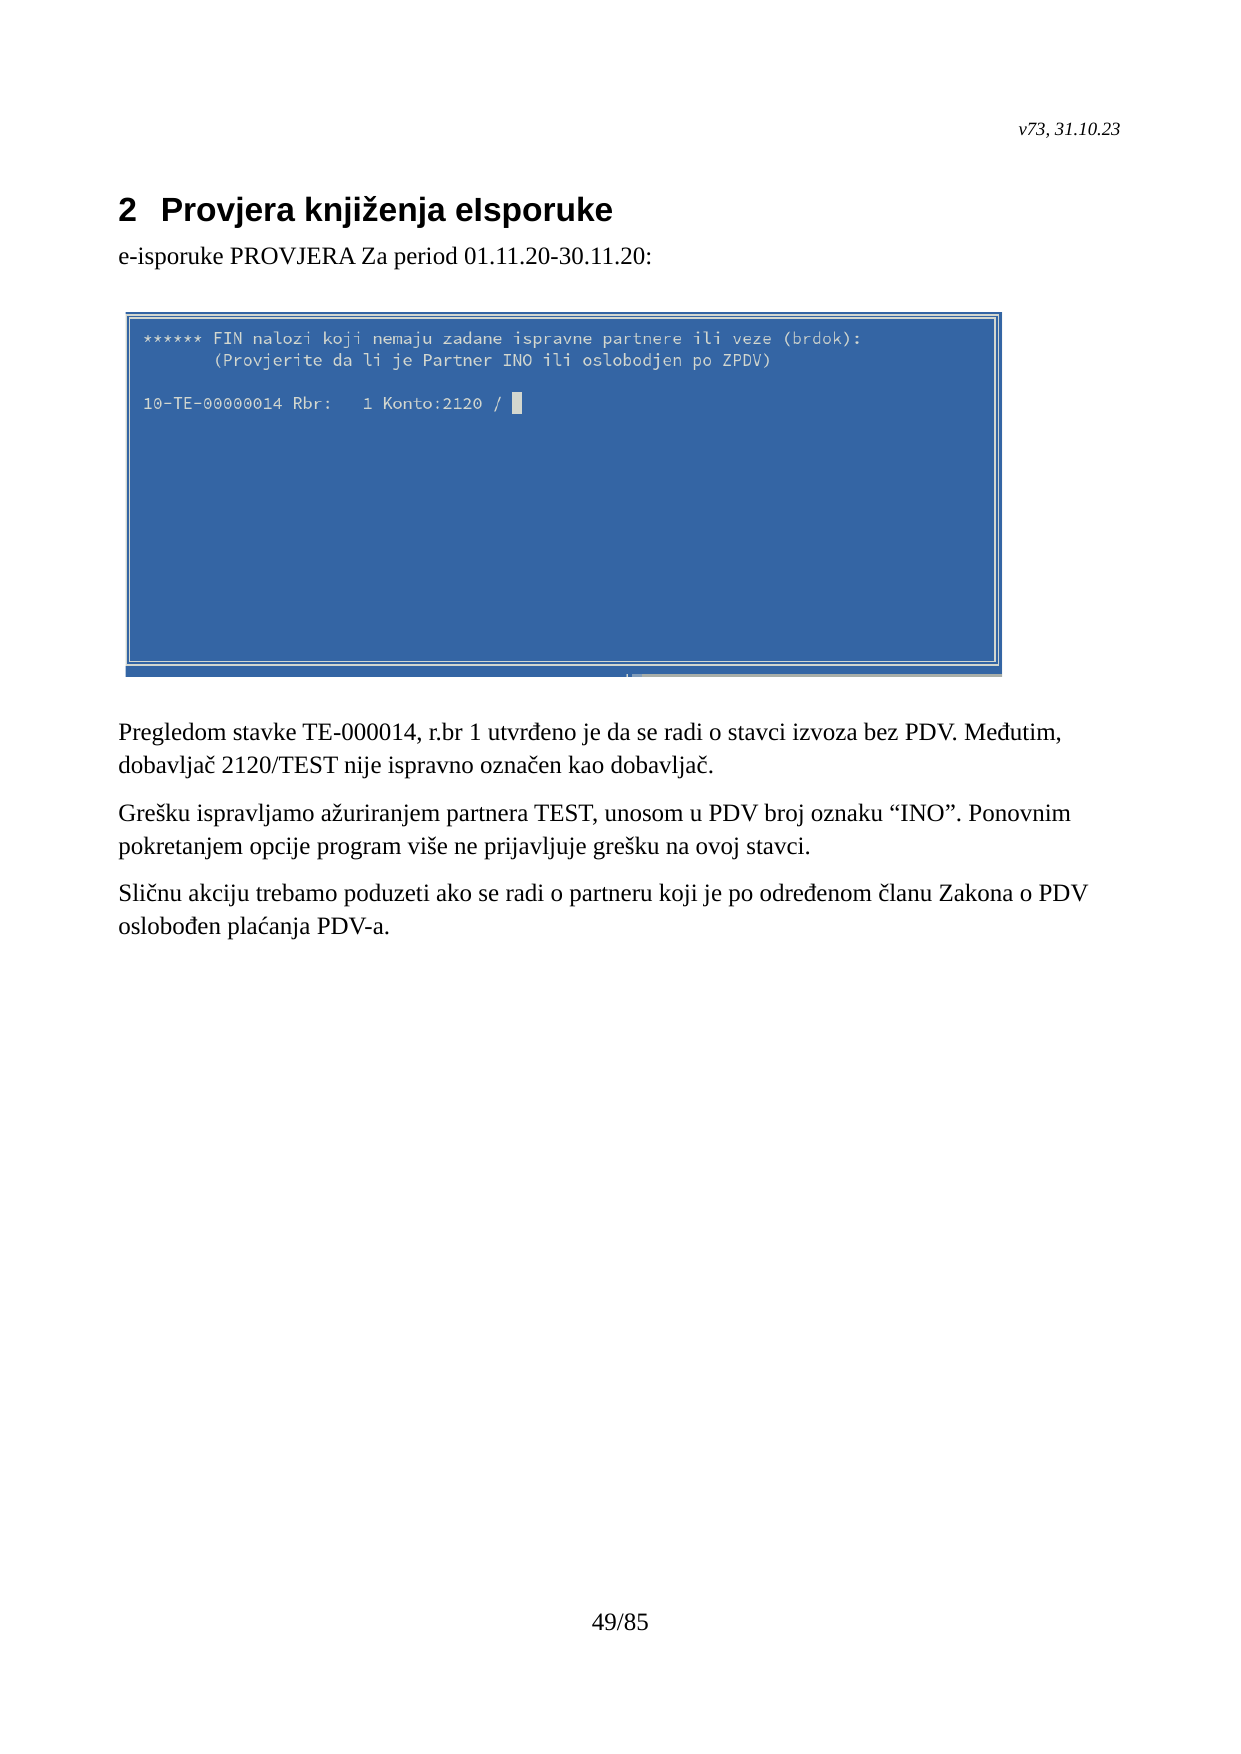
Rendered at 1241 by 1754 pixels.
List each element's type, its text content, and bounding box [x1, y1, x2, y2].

text Pregledom stavke TE-000014, r.br 1 utvrđeno je da se radi o stavci izvoza bez PDV. Međutim, dobavljač 2120/TEST nije ispravno označen kao dobavljač. [118, 717, 1122, 779]
text Grešku ispravljamo ažuriranjem partnera TEST, unosom u PDV broj oznaku “INO”. Ponovnim pokretanjem opcije program više ne prijavljuje grešku na ovoj stavci. [118, 798, 1122, 859]
text Sličnu akciju trebamo poduzeti ako se radi o partneru koji je po određenom članu Zakona o PDV oslobođen plaćanja PDV-a. [118, 878, 1122, 940]
picture [125, 312, 1003, 677]
text e-isporuke PROVJERA Za period 01.11.20-30.11.20: [118, 241, 1122, 270]
subtitle Provjera knjiženja eIsporuke [118, 190, 1122, 229]
